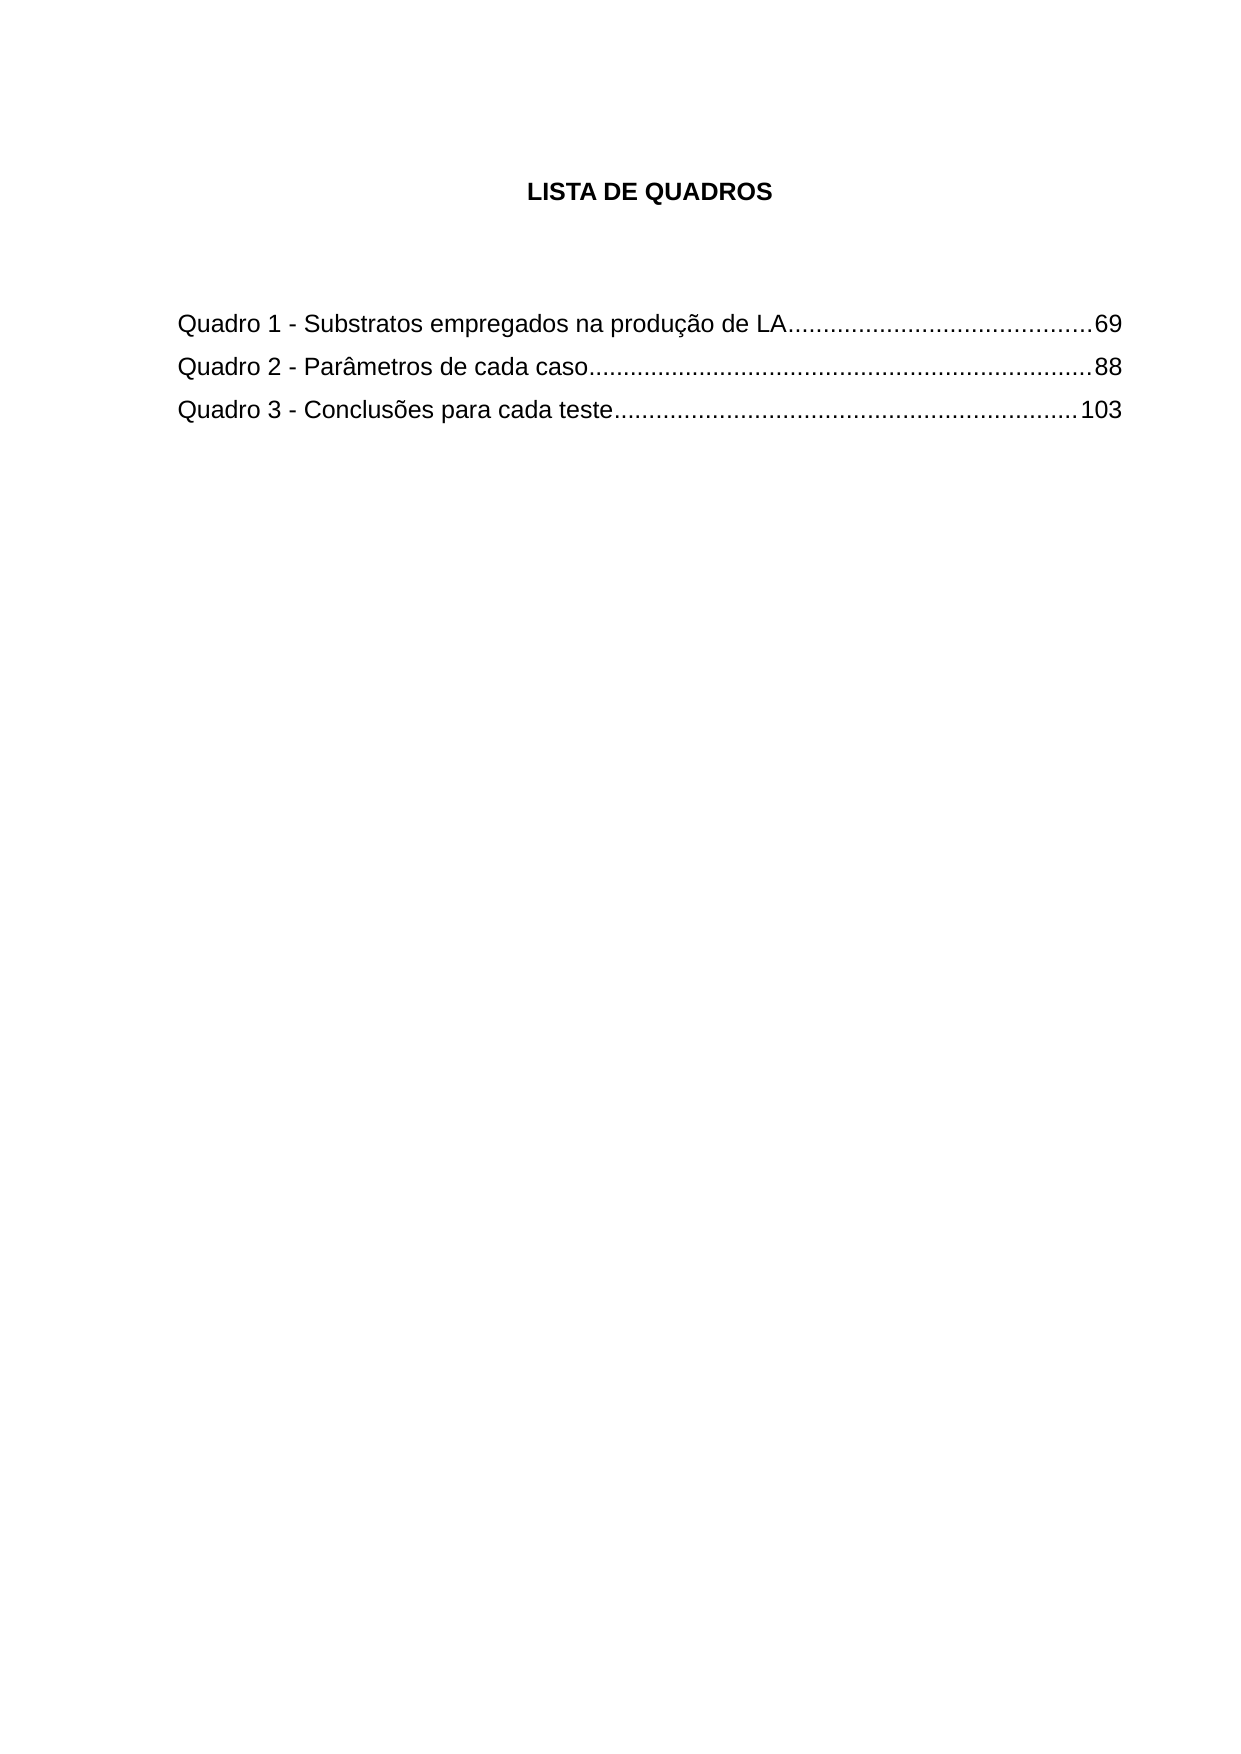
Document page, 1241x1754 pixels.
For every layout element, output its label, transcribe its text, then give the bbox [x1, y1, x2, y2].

text Quadro 3 - Conclusões para cada teste 103 [177, 395, 1122, 424]
subtitle LISTA DE QUADROS [177, 177, 1122, 206]
text Quadro 1 - Substratos empregados na produção de LA 69 [177, 309, 1122, 338]
text Quadro 2 - Parâmetros de cada caso 88 [177, 352, 1122, 381]
